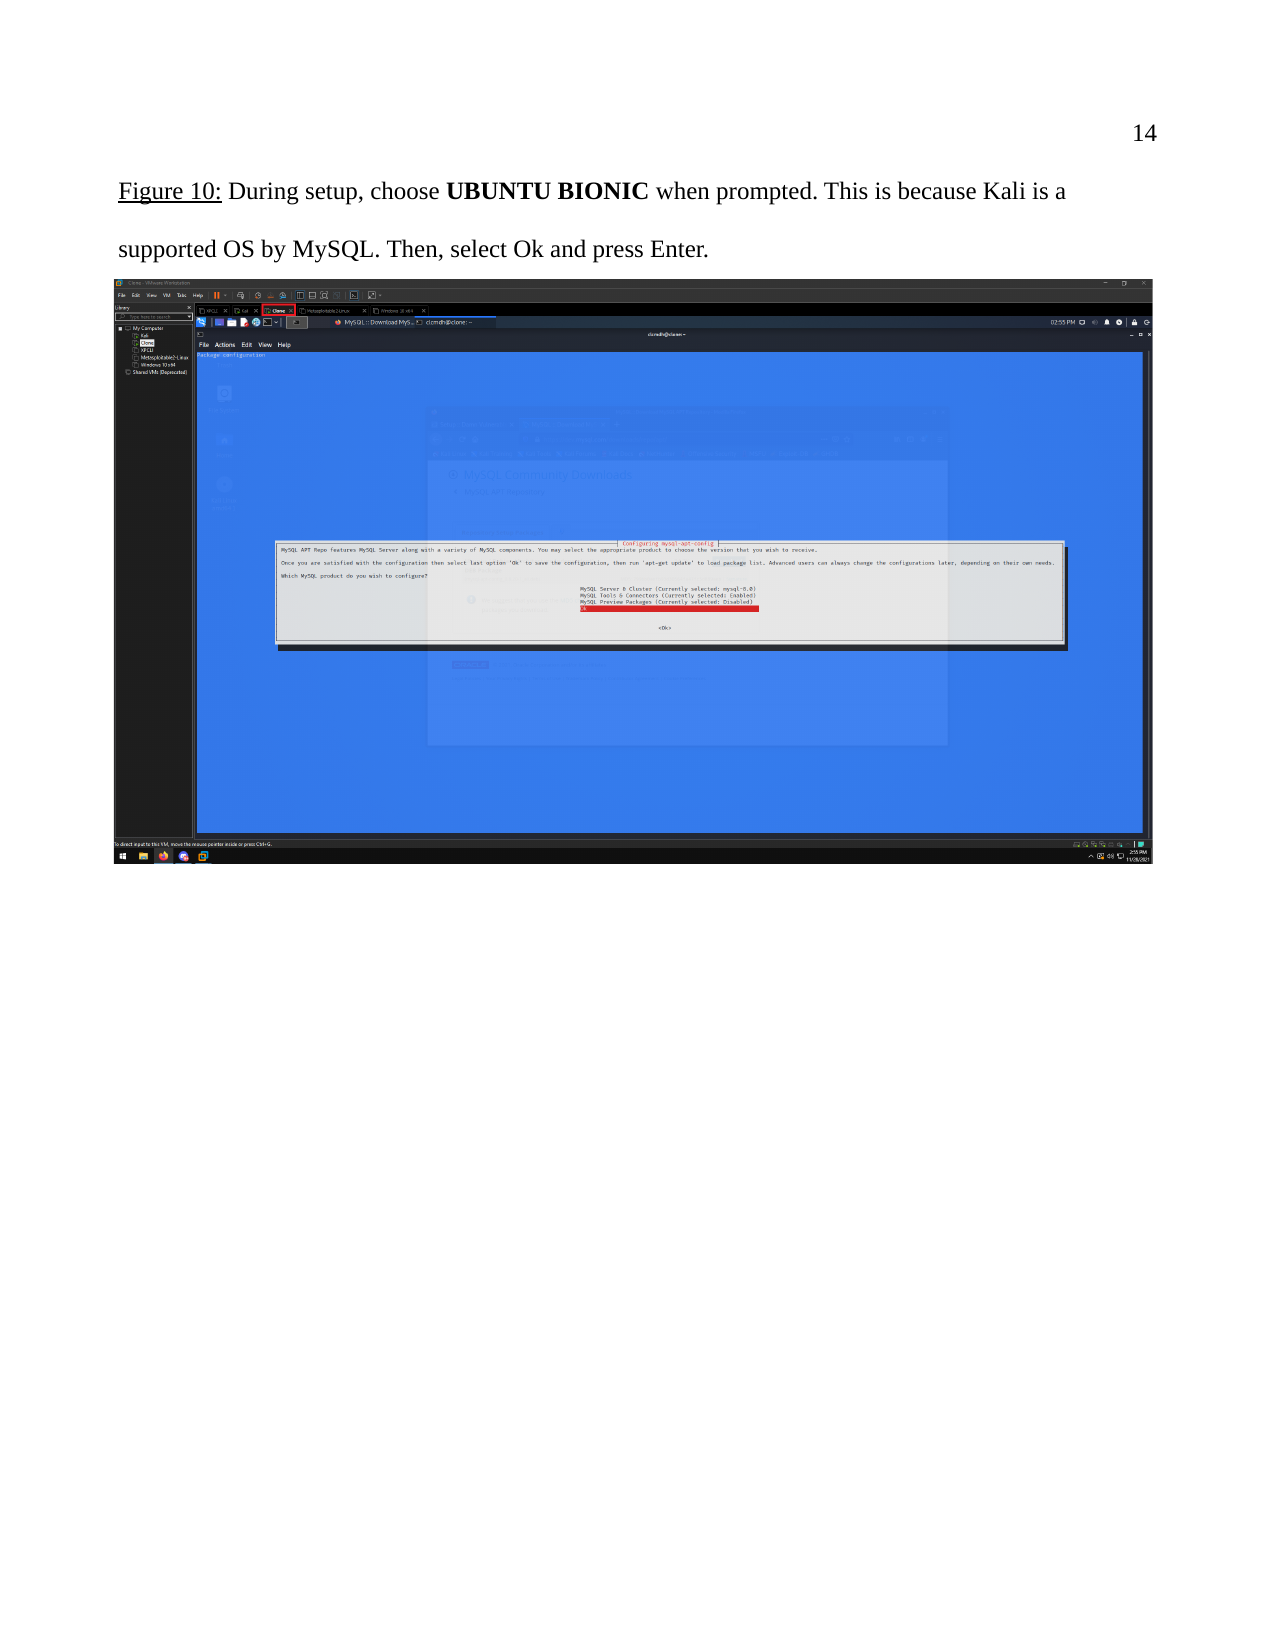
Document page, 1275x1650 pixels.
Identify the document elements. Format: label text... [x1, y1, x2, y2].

picture [113, 279, 1153, 864]
text Figure 10: During setup, choose UBUNTU BIONIC when prompted. This is because Kali is a supported OS by MySQL. Then, select Ok and press Enter. [118, 176, 1157, 263]
